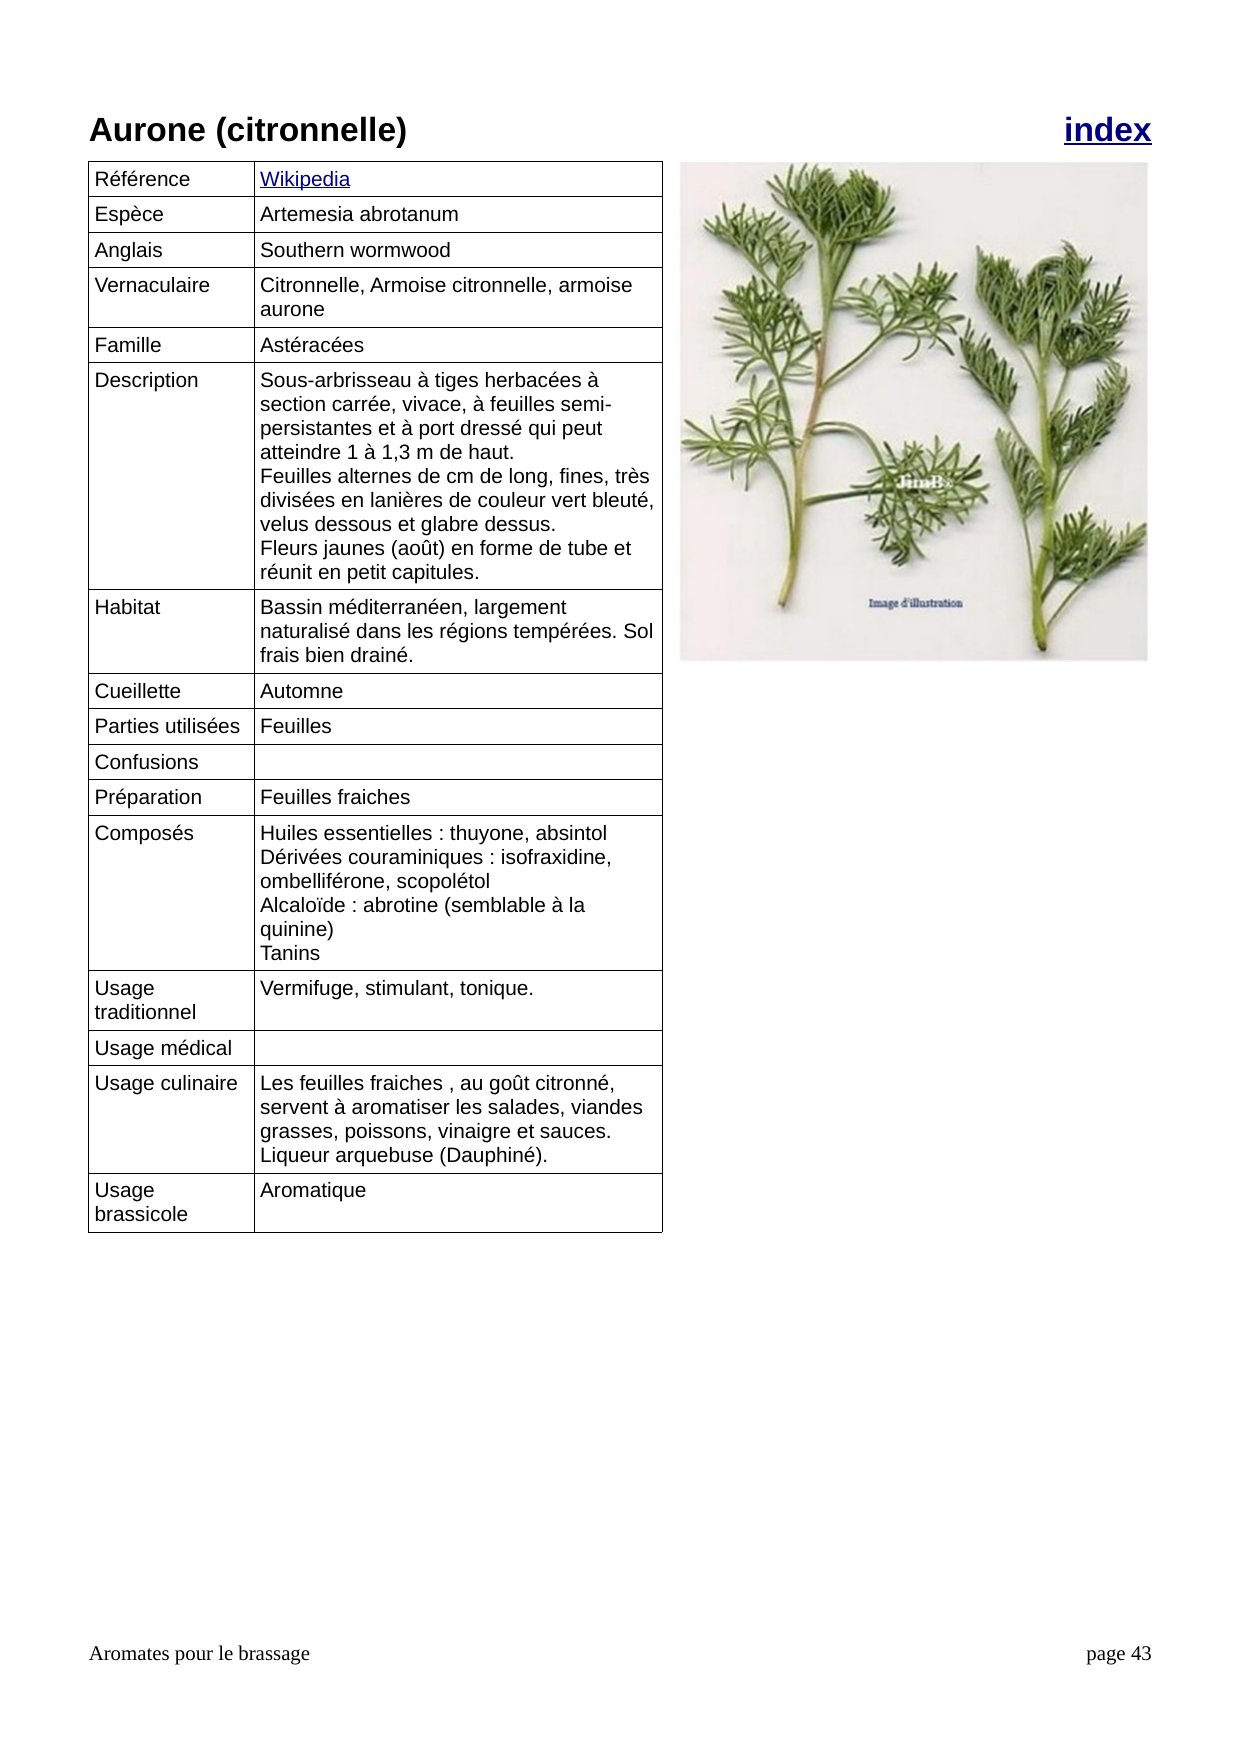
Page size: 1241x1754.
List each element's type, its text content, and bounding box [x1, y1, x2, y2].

table_cell Parties utilisées [89, 709, 254, 744]
table_cell Espèce [89, 197, 254, 232]
table_cell Artemesia abrotanum [255, 197, 662, 232]
table_cell Composés [89, 816, 254, 970]
table_header Référence [89, 162, 254, 196]
table_cell [255, 745, 662, 779]
table_cell Citronnelle, Armoise citronnelle, armoise aurone [255, 268, 662, 327]
table_cell Astéracées [255, 328, 662, 362]
table_cell Anglais [89, 233, 254, 267]
table_cell Feuilles [255, 709, 662, 744]
table_header Wikipedia [255, 162, 662, 196]
table_cell Usage brassicole [89, 1174, 254, 1232]
table_cell Sous-arbrisseau à tiges herbacées à section carrée, vivace, à feuilles semi-persistantes et à port dressé qui peut atteindre 1 à 1,3 m de haut. Feuilles alternes de cm de long, fines, très divisées en lanières de couleur vert bleuté, velus dessous et glabre dessus. Fleurs jaunes (août) en forme de tube et réunit en petit capitules. [255, 363, 662, 589]
table_cell Aromatique [255, 1174, 662, 1232]
table_cell Huiles essentielles : thuyone, absintol Dérivées couraminiques : isofraxidine, ombelliférone, scopolétol Alcaloïde : abrotine (semblable à la quinine) Tanins [255, 816, 662, 970]
table_cell [255, 1031, 662, 1065]
table_cell Vernaculaire [89, 268, 254, 327]
table_cell Feuilles fraiches [255, 780, 662, 815]
table_cell Confusions [89, 745, 254, 779]
table_cell Description [89, 363, 254, 589]
table_cell Usage culinaire [89, 1066, 254, 1172]
table_cell Usage médical [89, 1031, 254, 1065]
picture [679, 162, 1149, 662]
table_cell Les feuilles fraiches , au goût citronné, servent à aromatiser les salades, viandes grasses, poissons, vinaigre et sauces. Liqueur arquebuse (Dauphiné). [255, 1066, 662, 1172]
table_cell Southern wormwood [255, 233, 662, 267]
table_cell Cueillette [89, 674, 254, 708]
table_cell Automne [255, 674, 662, 708]
table_cell Famille [89, 328, 254, 362]
table_cell Bassin méditerranéen, largement naturalisé dans les régions tempérées. Sol frais bien drainé. [255, 590, 662, 673]
table_cell Préparation [89, 780, 254, 815]
table_cell Habitat [89, 590, 254, 673]
subtitle Aurone (citronnelle) index [88, 109, 1152, 148]
table_cell Usage traditionnel [89, 971, 254, 1029]
table_cell Vermifuge, stimulant, tonique. [255, 971, 662, 1029]
